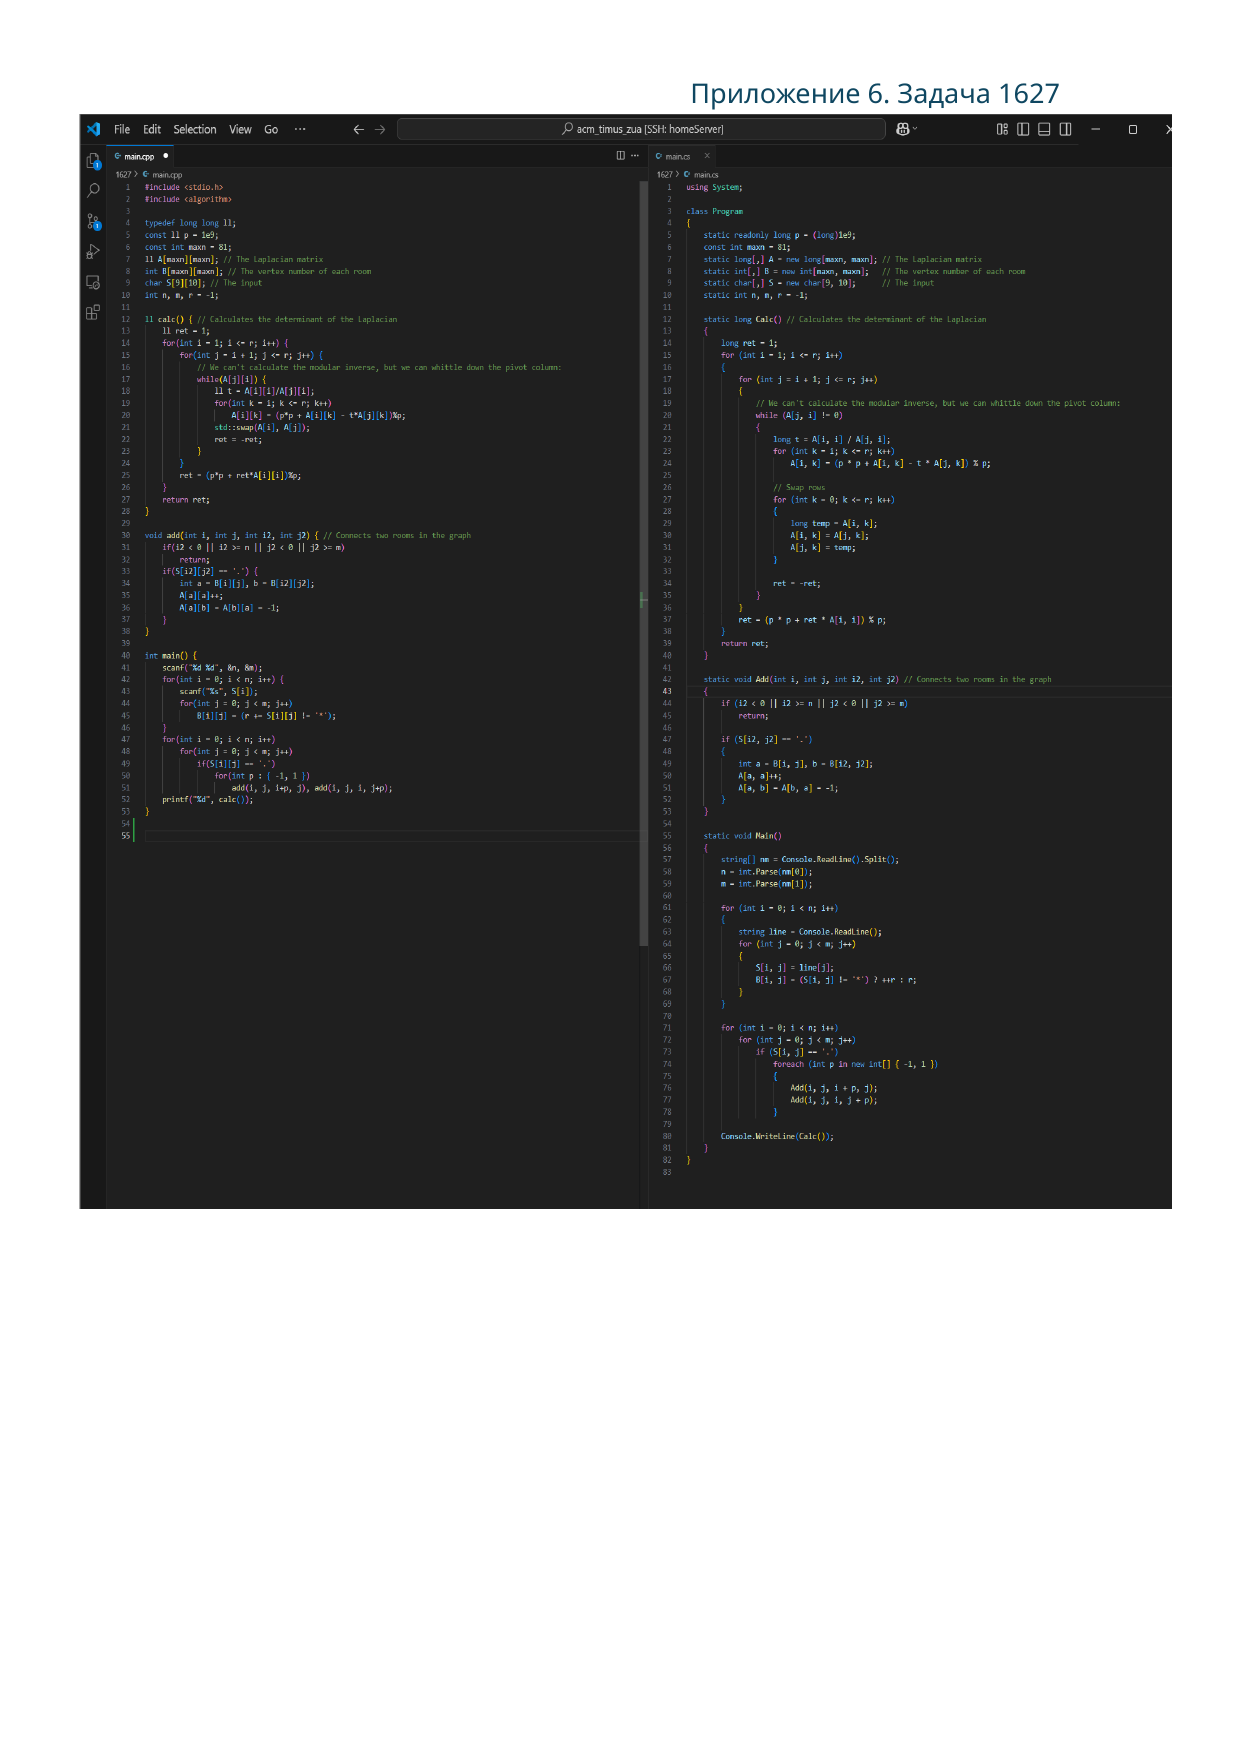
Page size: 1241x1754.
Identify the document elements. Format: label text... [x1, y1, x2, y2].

subtitle Приложение 6. Задача 1627 [186, 75, 1060, 112]
